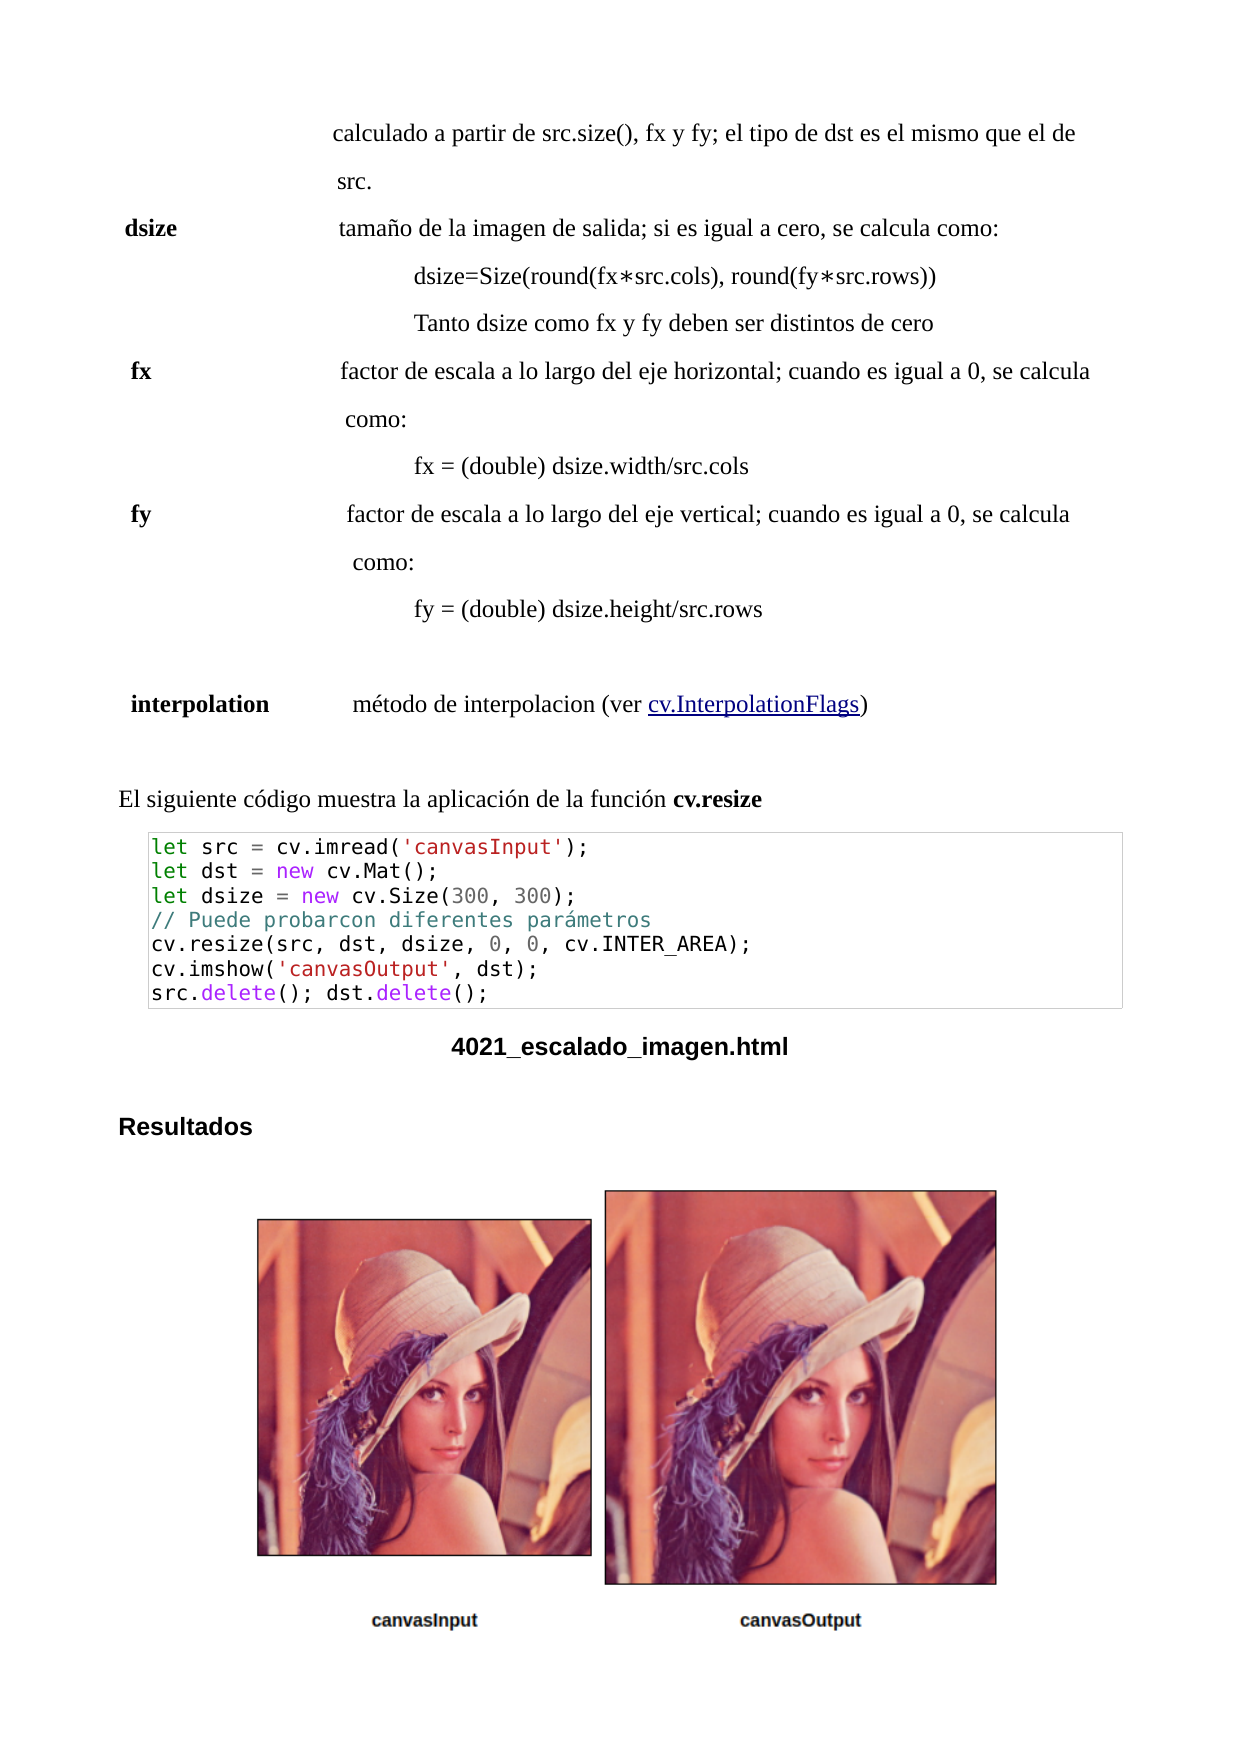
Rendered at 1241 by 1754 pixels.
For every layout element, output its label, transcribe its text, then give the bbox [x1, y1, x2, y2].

text fy = (double) dsize.height/src.rows [118, 594, 1122, 623]
picture [243, 1159, 998, 1639]
text fx = (double) dsize.width/src.cols [118, 451, 1122, 480]
text como: [118, 404, 1122, 432]
text cv.imshow('canvasOutput', dst); [149, 953, 1122, 978]
text Tanto dsize como fx y fy deben ser distintos de cero [118, 308, 1122, 337]
text como: [118, 547, 1122, 575]
text interpolation método de interpolacion (ver cv.InterpolationFlags) [118, 689, 1122, 718]
text cv.resize(src, dst, dsize, 0, 0, cv.INTER_AREA); [149, 929, 1122, 953]
text src.delete(); dst.delete(); [149, 978, 1122, 1008]
text src. [118, 166, 1122, 194]
text El siguiente código muestra la aplicación de la función cv.resize [118, 784, 1122, 813]
text let dst = new cv.Mat(); [149, 856, 1122, 881]
text fy factor de escala a lo largo del eje vertical; cuando es igual a 0, se calcula [118, 499, 1122, 528]
text // Puede probarcon diferentes parámetros [149, 905, 1122, 929]
text fx factor de escala a lo largo del eje horizontal; cuando es igual a 0, se calcula [118, 356, 1122, 385]
text dsize tamaño de la imagen de salida; si es igual a cero, se calcula como: [118, 213, 1122, 242]
text let dsize = new cv.Size(300, 300); [149, 881, 1122, 905]
text 4021_escalado_imagen.html [118, 1032, 1122, 1061]
text Resultados [118, 1112, 1122, 1141]
text dsize=Size(round(fx∗src.cols), round(fy∗src.rows)) [118, 261, 1122, 290]
text calculado a partir de src.size(), fx y fy; el tipo de dst es el mismo que el de [118, 118, 1122, 147]
text let src = cv.imread('canvasInput'); [149, 833, 1122, 856]
